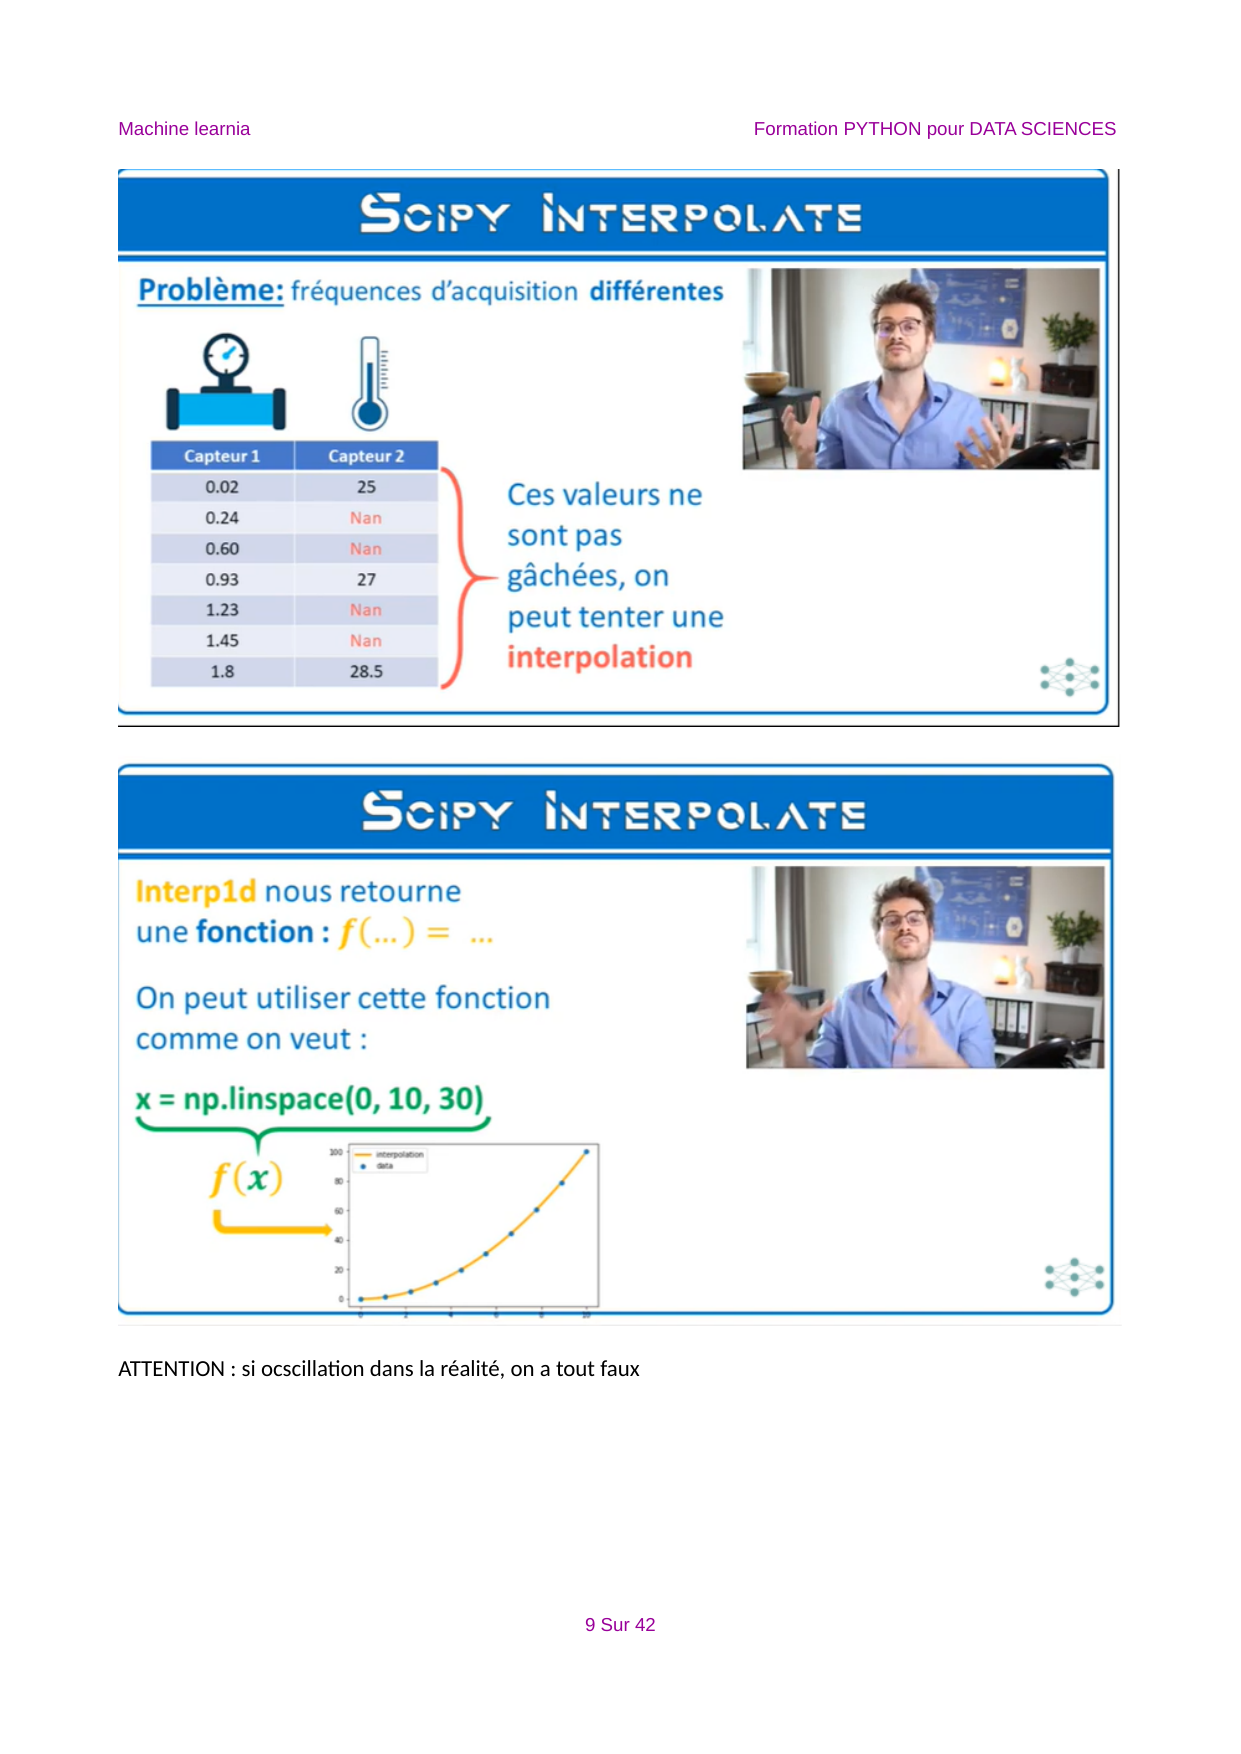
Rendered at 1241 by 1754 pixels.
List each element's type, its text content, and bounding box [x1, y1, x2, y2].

picture [118, 169, 1122, 727]
picture [118, 754, 1122, 1326]
text ATTENTION : si ocscillation dans la réalité, on a tout faux [118, 1354, 1122, 1382]
